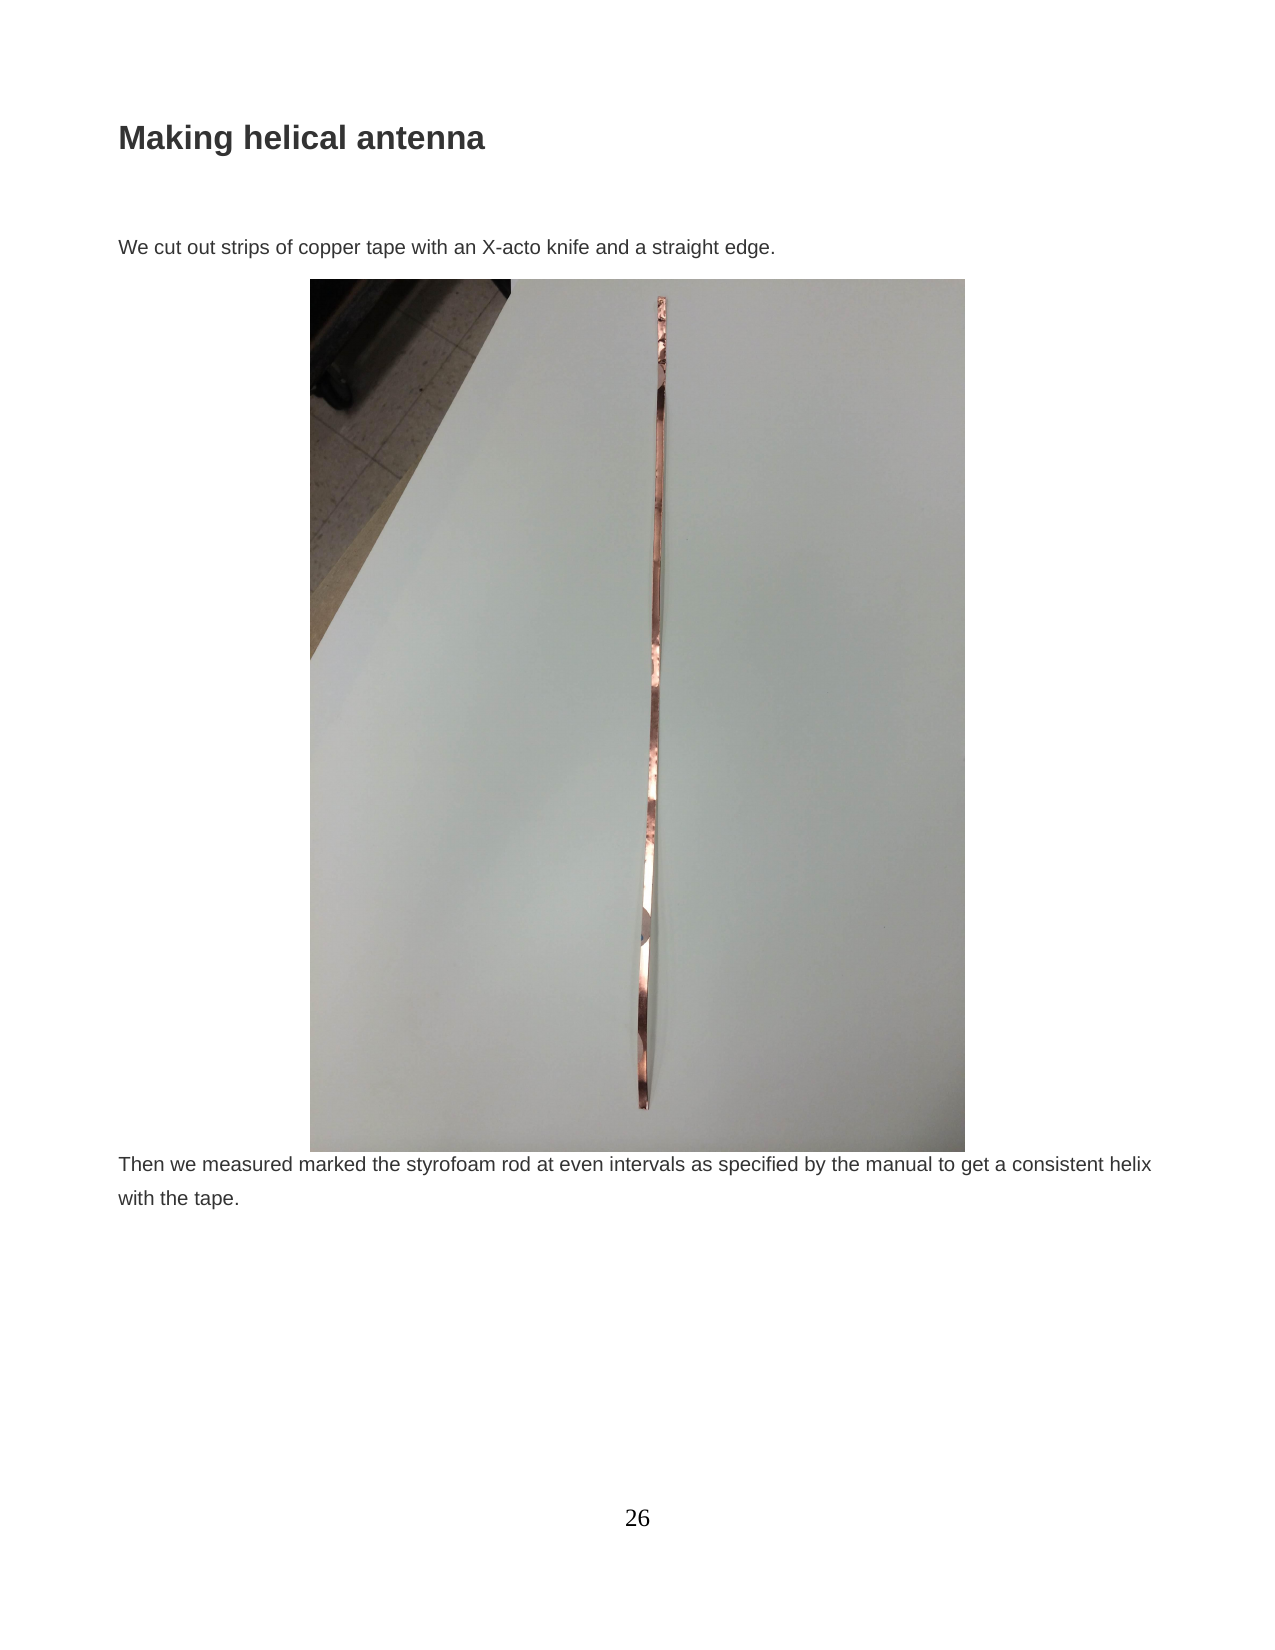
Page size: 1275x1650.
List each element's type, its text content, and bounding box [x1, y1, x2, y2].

text We cut out strips of copper tape with an X-acto knife and a straight edge. [118, 224, 1157, 259]
text Then we measured marked the styrofoam rod at even intervals as specified by the manual to get a consistent helix with the tape. [118, 1101, 1157, 1209]
subtitle Making helical antenna [118, 118, 1157, 157]
picture [310, 279, 965, 1152]
